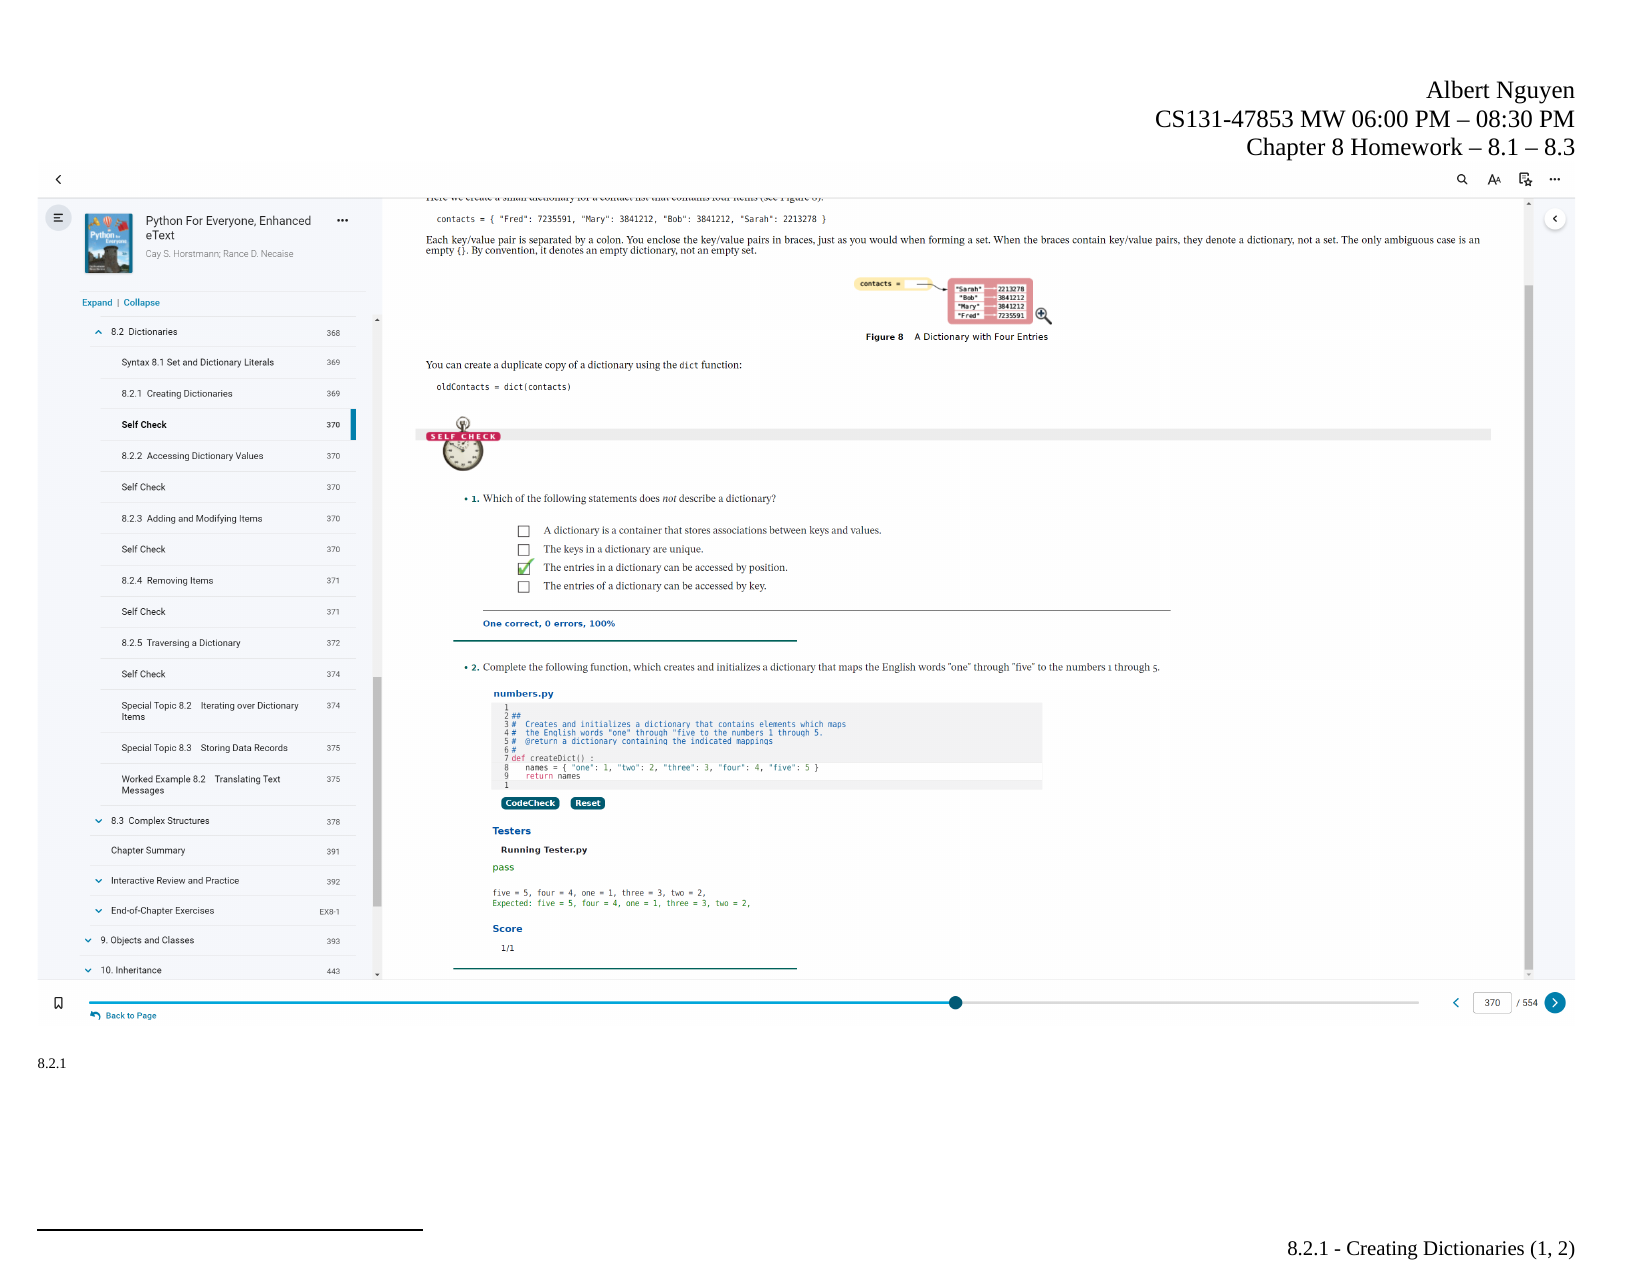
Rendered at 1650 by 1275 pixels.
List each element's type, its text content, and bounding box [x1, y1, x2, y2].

picture [37, 161, 1575, 1026]
text - Creating Dictionaries (1, 2) [37, 1236, 1575, 1260]
